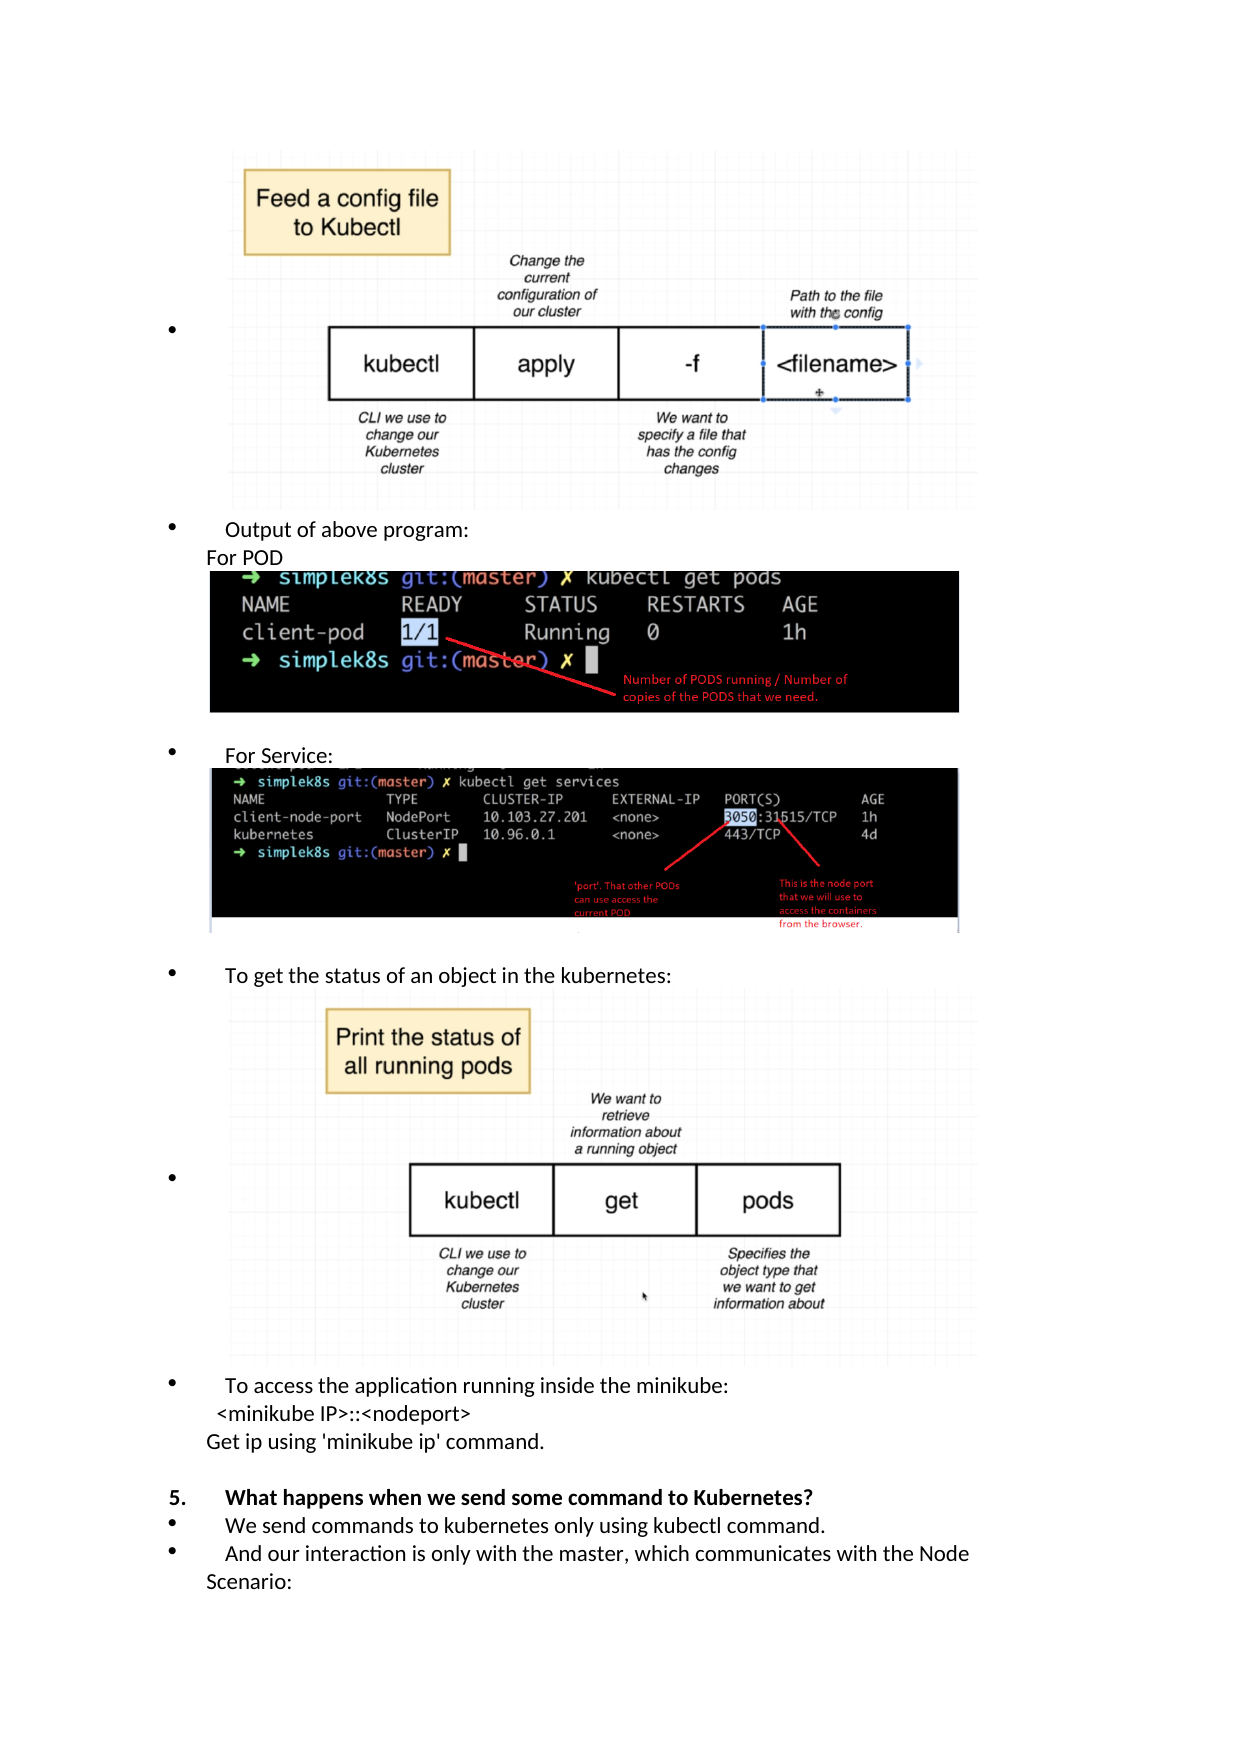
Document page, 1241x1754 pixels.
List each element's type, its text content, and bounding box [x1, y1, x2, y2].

list What happens when we send some command to Kubernetes? [169, 1483, 1090, 1511]
list And our interaction is only with the master, which communicates with the Node [169, 1539, 1090, 1567]
list We send commands to kubernetes only using kubectl command. [169, 1511, 1090, 1539]
text Scenario: [206, 1567, 1090, 1595]
text For POD [206, 543, 1090, 571]
list For Service: [169, 741, 1090, 769]
list Output of above program: [169, 515, 1090, 543]
picture [209, 571, 960, 713]
list To access the application running inside the minikube: [169, 1371, 1090, 1399]
text Get ip using 'minikube ip' command. [206, 1427, 1090, 1455]
picture [228, 988, 979, 1366]
text <minikube IP>::<nodeport> [206, 1399, 1090, 1427]
picture [209, 768, 960, 933]
list To get the status of an object in the kubernetes: [169, 961, 1090, 989]
picture [228, 150, 979, 510]
